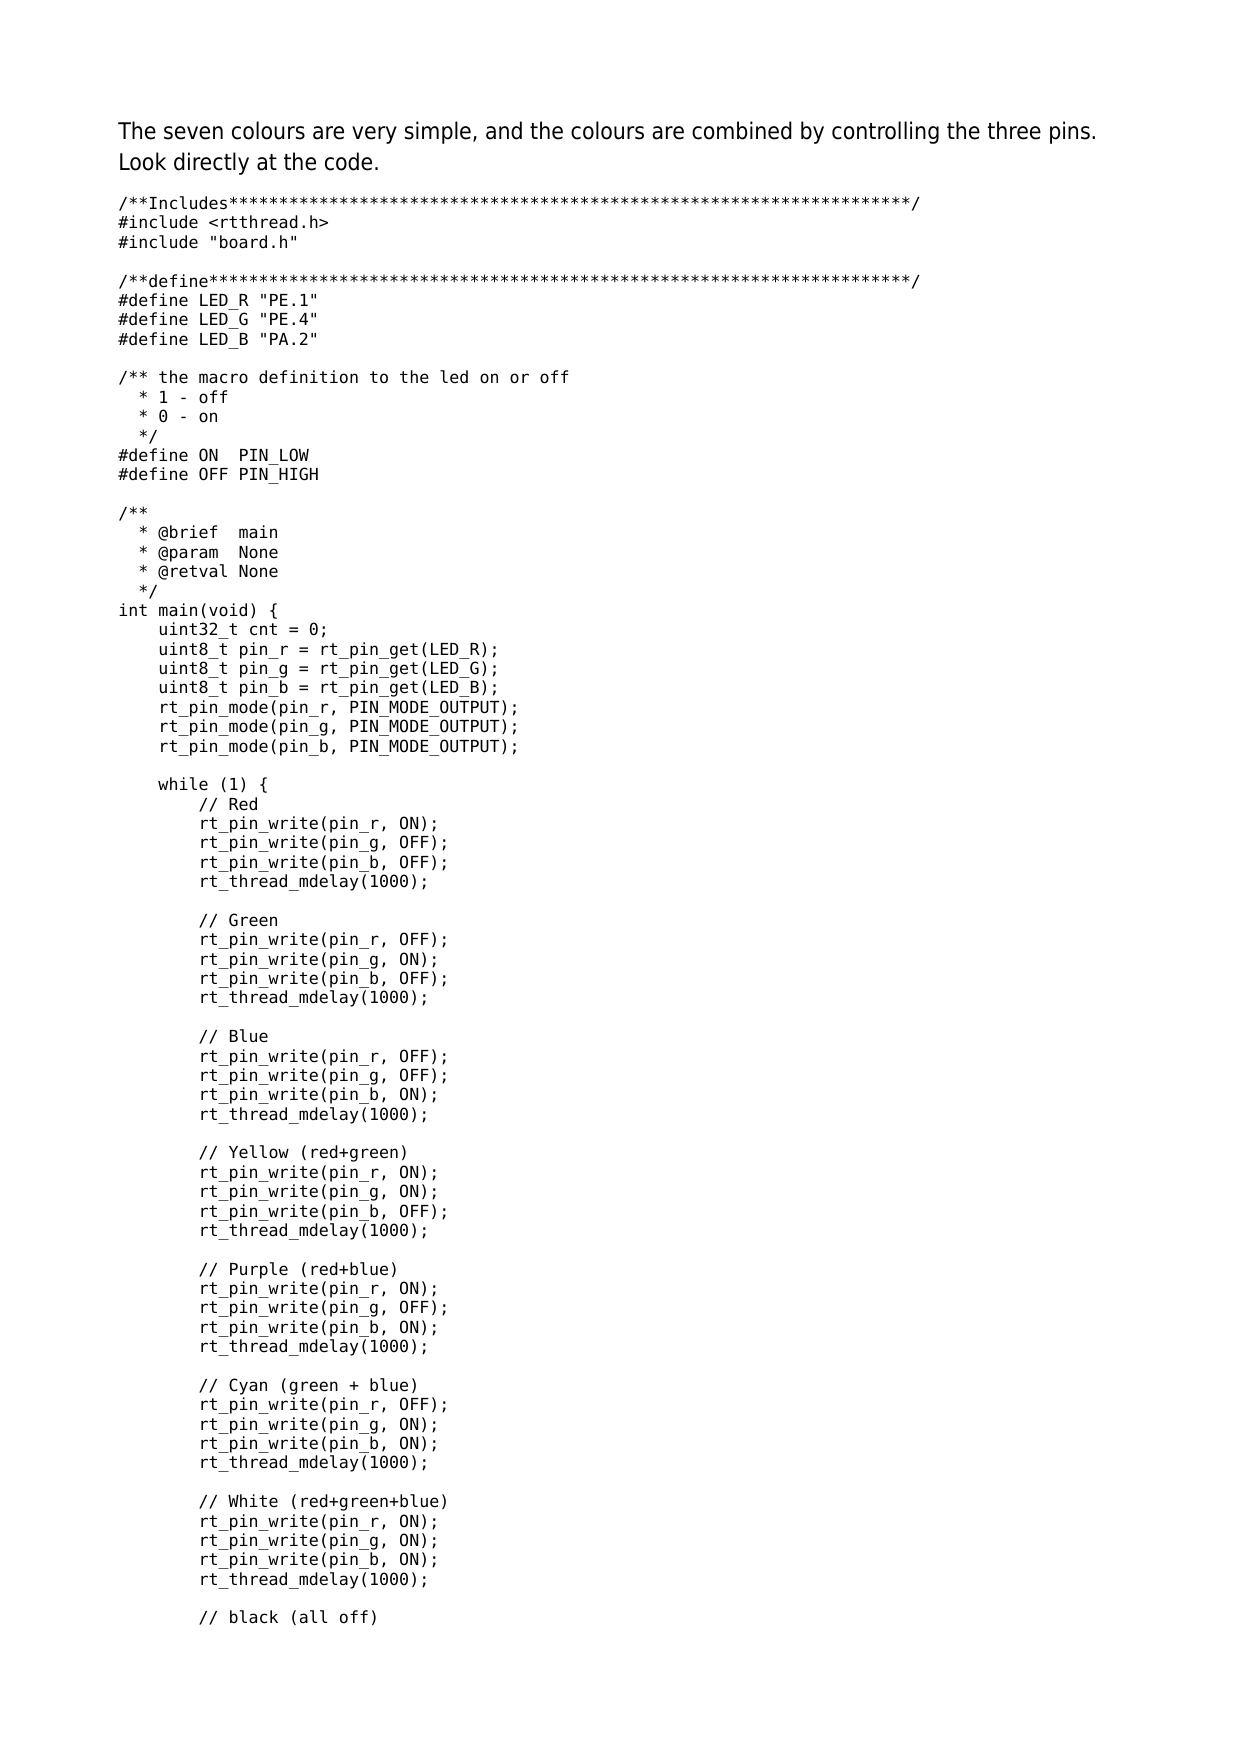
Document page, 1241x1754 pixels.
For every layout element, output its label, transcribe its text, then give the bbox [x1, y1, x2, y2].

text #include <rtthread.h> [118, 213, 1122, 233]
text rt_pin_write(pin_b, ON); [118, 1085, 1122, 1104]
text rt_pin_write(pin_b, ON); [118, 1318, 1122, 1337]
text * @retval None [118, 562, 1122, 581]
text // Red [118, 794, 1122, 814]
text */ [118, 426, 1122, 446]
text /** [118, 504, 1122, 523]
text rt_thread_mdelay(1000); [118, 1453, 1122, 1473]
text #define LED_G "PE.4" [118, 310, 1122, 329]
text // Blue [118, 1027, 1122, 1046]
text rt_thread_mdelay(1000); [118, 872, 1122, 891]
text #define LED_B "PA.2" [118, 329, 1122, 349]
text The seven colours are very simple, and the colours are combined by controlling the three pins. Look directly at the code. [118, 118, 1122, 175]
text /**Includes********************************************************************/ [118, 194, 1122, 213]
text rt_pin_write(pin_r, ON); [118, 1279, 1122, 1298]
text * @param None [118, 543, 1122, 562]
text rt_thread_mdelay(1000); [118, 1337, 1122, 1356]
text #define OFF PIN_HIGH [118, 465, 1122, 484]
text uint8_t pin_g = rt_pin_get(LED_G); [118, 659, 1122, 678]
text // Purple (red+blue) [118, 1259, 1122, 1279]
text rt_pin_mode(pin_b, PIN_MODE_OUTPUT); [118, 736, 1122, 756]
text rt_pin_write(pin_r, ON); [118, 1511, 1122, 1531]
text rt_pin_write(pin_b, OFF); [118, 969, 1122, 988]
text #define LED_R "PE.1" [118, 291, 1122, 310]
text // Green [118, 911, 1122, 930]
text /**define**********************************************************************/ [118, 271, 1122, 291]
text rt_pin_write(pin_r, OFF); [118, 930, 1122, 949]
text rt_pin_write(pin_b, ON); [118, 1550, 1122, 1569]
text rt_thread_mdelay(1000); [118, 1104, 1122, 1124]
text * 0 - on [118, 407, 1122, 426]
text int main(void) { [118, 601, 1122, 620]
text rt_pin_mode(pin_r, PIN_MODE_OUTPUT); [118, 698, 1122, 717]
text */ [118, 581, 1122, 601]
text rt_pin_write(pin_r, ON); [118, 1163, 1122, 1182]
text rt_pin_write(pin_g, ON); [118, 1531, 1122, 1550]
text rt_pin_mode(pin_g, PIN_MODE_OUTPUT); [118, 717, 1122, 736]
text #include "board.h" [118, 233, 1122, 252]
text /** the macro definition to the led on or off [118, 368, 1122, 388]
text rt_pin_write(pin_b, ON); [118, 1434, 1122, 1453]
text #define ON PIN_LOW [118, 446, 1122, 465]
text uint32_t cnt = 0; [118, 620, 1122, 639]
text rt_thread_mdelay(1000); [118, 1569, 1122, 1589]
text rt_pin_write(pin_g, ON); [118, 1182, 1122, 1201]
text while (1) { [118, 775, 1122, 794]
text rt_pin_write(pin_r, OFF); [118, 1395, 1122, 1414]
text rt_pin_write(pin_g, OFF); [118, 1066, 1122, 1085]
text rt_pin_write(pin_g, ON); [118, 949, 1122, 969]
text rt_pin_write(pin_b, OFF); [118, 853, 1122, 872]
text rt_thread_mdelay(1000); [118, 1221, 1122, 1240]
text rt_pin_write(pin_g, OFF); [118, 1298, 1122, 1318]
text rt_pin_write(pin_g, ON); [118, 1414, 1122, 1434]
text // black (all off) [118, 1608, 1122, 1628]
text * 1 - off [118, 388, 1122, 407]
text rt_pin_write(pin_r, ON); [118, 814, 1122, 833]
text * @brief main [118, 523, 1122, 543]
text rt_pin_write(pin_b, OFF); [118, 1201, 1122, 1221]
text // Yellow (red+green) [118, 1143, 1122, 1163]
text uint8_t pin_r = rt_pin_get(LED_R); [118, 639, 1122, 659]
text // Cyan (green + blue) [118, 1376, 1122, 1395]
text rt_pin_write(pin_r, OFF); [118, 1046, 1122, 1066]
text uint8_t pin_b = rt_pin_get(LED_B); [118, 678, 1122, 698]
text // White (red+green+blue) [118, 1492, 1122, 1511]
text rt_thread_mdelay(1000); [118, 988, 1122, 1008]
text rt_pin_write(pin_g, OFF); [118, 833, 1122, 853]
